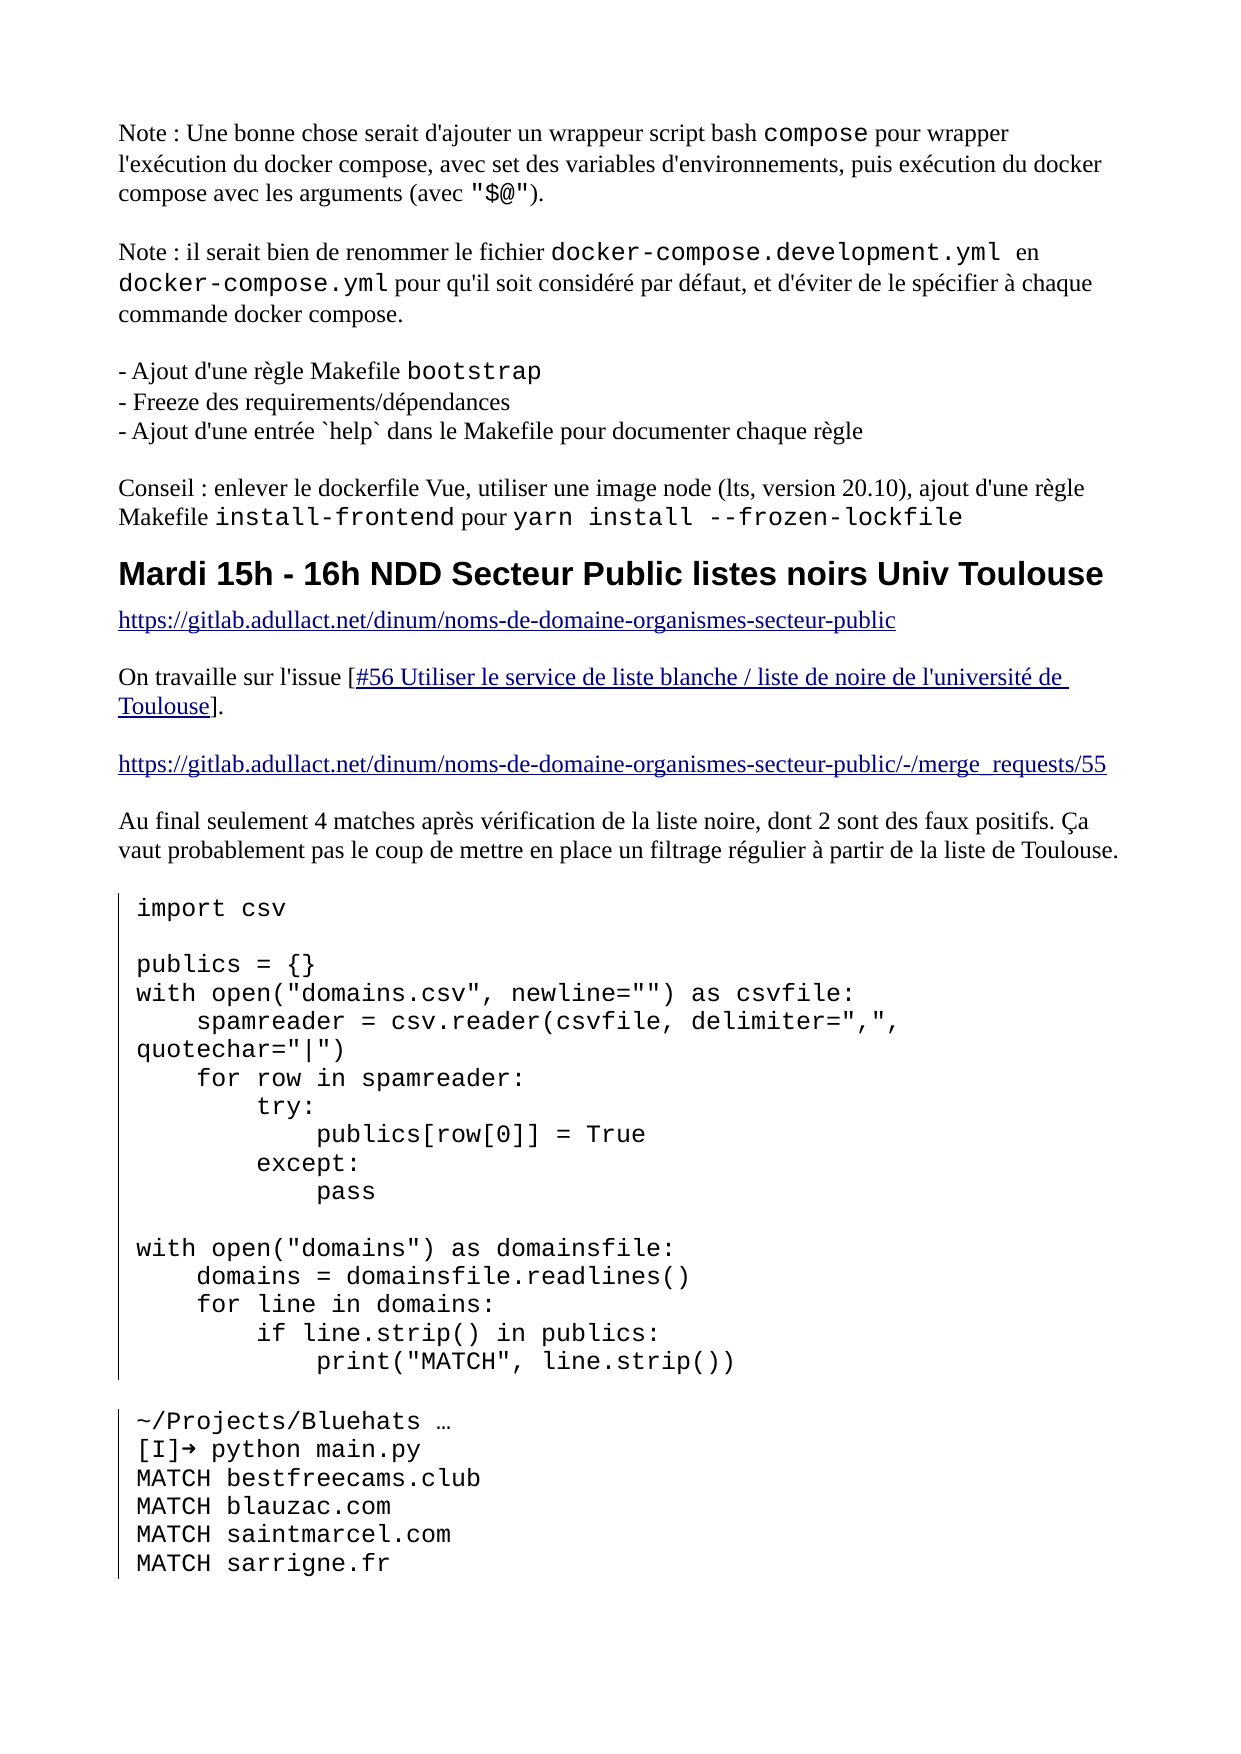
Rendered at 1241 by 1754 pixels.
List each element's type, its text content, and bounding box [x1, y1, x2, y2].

text - Ajout d'une entrée `help` dans le Makefile pour documenter chaque règle [118, 416, 1122, 445]
text - Ajout d'une règle Makefile bootstrap [118, 356, 1122, 387]
text https://gitlab.adullact.net/dinum/noms-de-domaine-organismes-secteur-public [118, 605, 1122, 634]
text MATCH saintmarcel.com [119, 1522, 1122, 1550]
text for line in domains: [119, 1292, 1122, 1320]
text Conseil : enlever le dockerfile Vue, utiliser une image node (lts, version 20.10), ajout d'une règle Makefile install-frontend pour yarn install --frozen-lockfile [118, 473, 1122, 533]
text Note : Une bonne chose serait d'ajouter un wrappeur script bash compose pour wrapper l'exécution du docker compose, avec set des variables d'environnements, puis exécution du docker compose avec les arguments (avec "$@"). [118, 118, 1122, 208]
text publics = {} [119, 952, 1122, 980]
text On travaille sur l'issue [#56 Utiliser le service de liste blanche / liste de noire de l'université de Toulouse]. [118, 662, 1122, 720]
text pass [119, 1179, 1122, 1207]
text MATCH bestfreecams.club [119, 1465, 1122, 1494]
text publics[row[0]] = True [119, 1122, 1122, 1150]
text with open("domains") as domainsfile: [119, 1235, 1122, 1264]
subtitle Mardi 15h - 16h NDD Secteur Public listes noirs Univ Toulouse [118, 554, 1122, 592]
text try: [119, 1094, 1122, 1122]
text print("MATCH", line.strip()) [119, 1349, 1122, 1380]
text import csv [118, 892, 1122, 924]
text MATCH sarrigne.fr [119, 1550, 1122, 1579]
text [I]➜ python main.py [119, 1437, 1122, 1465]
text for row in spamreader: [119, 1065, 1122, 1094]
text https://gitlab.adullact.net/dinum/noms-de-domaine-organismes-secteur-public/-/merge_requests/55 [118, 749, 1122, 777]
text with open("domains.csv", newline="") as csvfile: [119, 980, 1122, 1009]
text Au final seulement 4 matches après vérification de la liste noire, dont 2 sont des faux positifs. Ça vaut probablement pas le coup de mettre en place un filtrage régulier à partir de la liste de Toulouse. [118, 806, 1122, 864]
text ~/Projects/Bluehats … [119, 1409, 1122, 1437]
text Note : il serait bien de renommer le fichier docker-compose.development.yml en docker-compose.yml pour qu'il soit considéré par défaut, et d'éviter de le spécifier à chaque commande docker compose. [118, 237, 1122, 328]
text MATCH blauzac.com [119, 1494, 1122, 1522]
text - Freeze des requirements/dépendances [118, 387, 1122, 416]
text except: [119, 1150, 1122, 1179]
text domains = domainsfile.readlines() [119, 1264, 1122, 1292]
text spamreader = csv.reader(csvfile, delimiter=",", quotechar="|") [119, 1009, 1122, 1065]
text if line.strip() in publics: [119, 1320, 1122, 1349]
